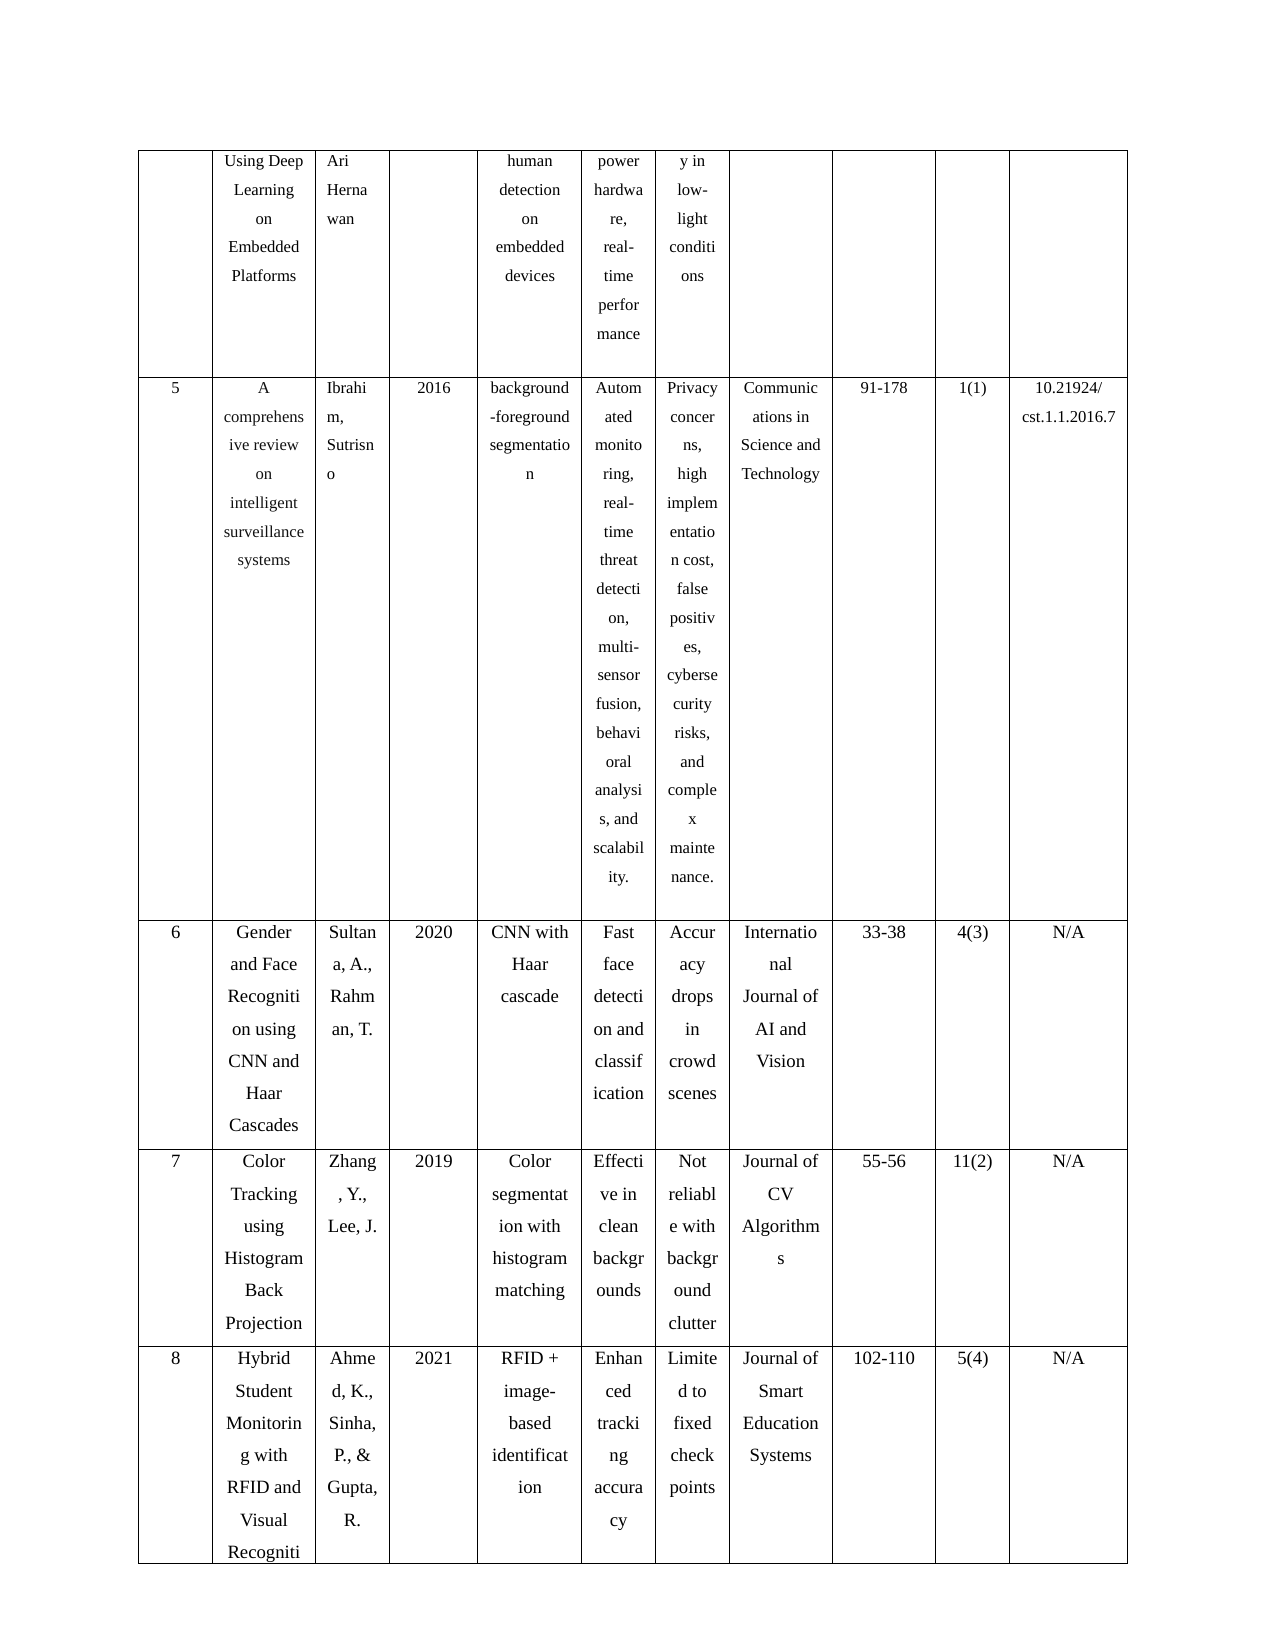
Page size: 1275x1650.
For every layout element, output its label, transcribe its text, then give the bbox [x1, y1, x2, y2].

table_cell N/A [1010, 1347, 1127, 1563]
table_cell Not reliable with background clutter [656, 1150, 729, 1346]
table_cell Ahmed, K., Sinha, P., & Gupta, R. [316, 1347, 389, 1563]
table_cell Zhang, Y., Lee, J. [316, 1150, 389, 1346]
table_cell [390, 151, 477, 377]
table_cell Fast face detection and classification [582, 921, 655, 1149]
table_cell background-foreground segmentation [478, 378, 581, 919]
table_cell [936, 151, 1009, 377]
table_cell Effective in clean backgrounds [582, 1150, 655, 1346]
table_cell 10.21924/cst.1.1.2016.7 [1010, 378, 1127, 919]
table_cell 33-38 [833, 921, 935, 1149]
table_cell 91-178 [833, 378, 935, 919]
table_cell Limited to fixed checkpoints [656, 1347, 729, 1563]
table_cell 8 [139, 1347, 212, 1563]
table_cell 2016 [390, 378, 477, 919]
table_cell Color segmentation with histogram matching [478, 1150, 581, 1346]
table_cell [730, 151, 832, 377]
table_cell Sultana, A., Rahman, T. [316, 921, 389, 1149]
table_cell 6 [139, 921, 212, 1149]
table_cell Automated monitoring, real-time threat detection, multi-sensor fusion, behavioral analysis, and scalability. [582, 378, 655, 919]
table_cell Enhanced tracking accuracy [582, 1347, 655, 1563]
table_cell Journal of Smart Education Systems [730, 1347, 832, 1563]
table_cell human detection on embedded devices [478, 151, 581, 377]
table_cell Ibrahim, Sutrisno [316, 378, 389, 919]
table_cell y in low-light conditions [656, 151, 729, 377]
table_cell Using Deep Learning on Embedded Platforms [213, 151, 315, 377]
table_cell Color Tracking using Histogram Back Projection [213, 1150, 315, 1346]
table_cell 7 [139, 1150, 212, 1346]
table_cell Accuracy drops in crowd scenes [656, 921, 729, 1149]
table_cell [139, 151, 212, 377]
table_cell 2019 [390, 1150, 477, 1346]
table_cell [1010, 151, 1127, 377]
table_cell RFID + image-based identification [478, 1347, 581, 1563]
table_cell Gender and Face Recognition using CNN and Haar Cascades [213, 921, 315, 1149]
table_cell Journal of CV Algorithms [730, 1150, 832, 1346]
table_cell Ari Hernawan [316, 151, 389, 377]
table_cell 4(3) [936, 921, 1009, 1149]
table_cell 2020 [390, 921, 477, 1149]
table_cell N/A [1010, 1150, 1127, 1346]
table_cell N/A [1010, 921, 1127, 1149]
table_cell 2021 [390, 1347, 477, 1563]
table_cell [833, 151, 935, 377]
table_cell 55-56 [833, 1150, 935, 1346]
table_cell 11(2) [936, 1150, 1009, 1346]
table_cell 1(1) [936, 378, 1009, 919]
table_cell 5(4) [936, 1347, 1009, 1563]
table_cell A comprehensive review on intelligent surveillance systems [213, 378, 315, 919]
table_cell International Journal of AI and Vision [730, 921, 832, 1149]
table_cell 5 [139, 378, 212, 919]
table_cell 102-110 [833, 1347, 935, 1563]
table_cell Communications in Science and Technology [730, 378, 832, 919]
table_cell Hybrid Student Monitoring with RFID and Visual Recogniti [213, 1347, 315, 1563]
table_cell CNN with Haar cascade [478, 921, 581, 1149]
table_cell power hardware, real-time performance [582, 151, 655, 377]
table_cell Privacy concerns, high implementation cost, false positives, cybersecurity risks, and complex maintenance. [656, 378, 729, 919]
